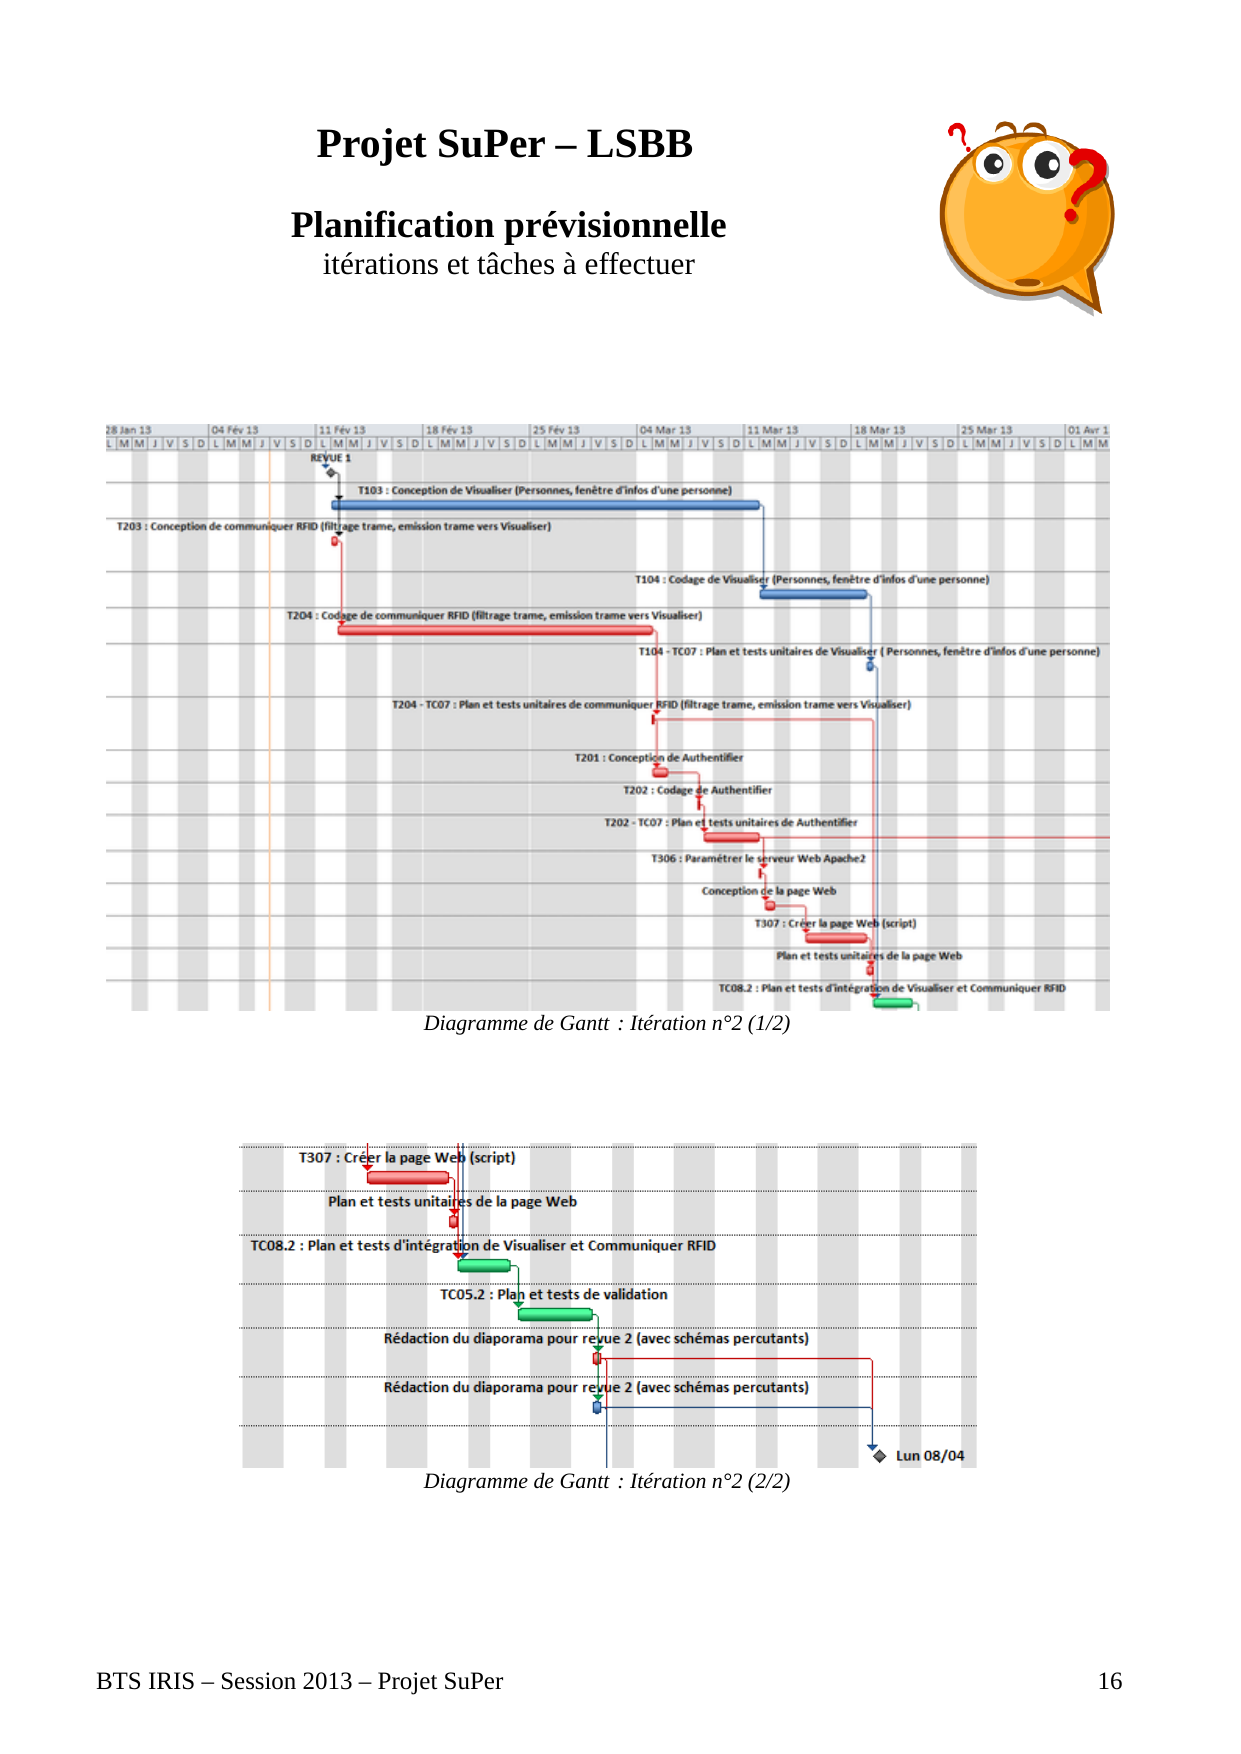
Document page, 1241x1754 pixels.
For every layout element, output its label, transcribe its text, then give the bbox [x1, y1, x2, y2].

text Diagramme de Gantt : Itération n°2 (2/2) [94, 1143, 1122, 1493]
text Projet SuPer – LSBB [94, 118, 1122, 166]
text itérations et tâches à effectuer [94, 245, 923, 281]
picture [923, 119, 1120, 317]
text Diagramme de Gantt : Itération n°2 (1/2) [94, 425, 1122, 1036]
text Planification prévisionnelle [94, 202, 923, 245]
picture [239, 1143, 977, 1468]
picture [106, 424, 1110, 1011]
